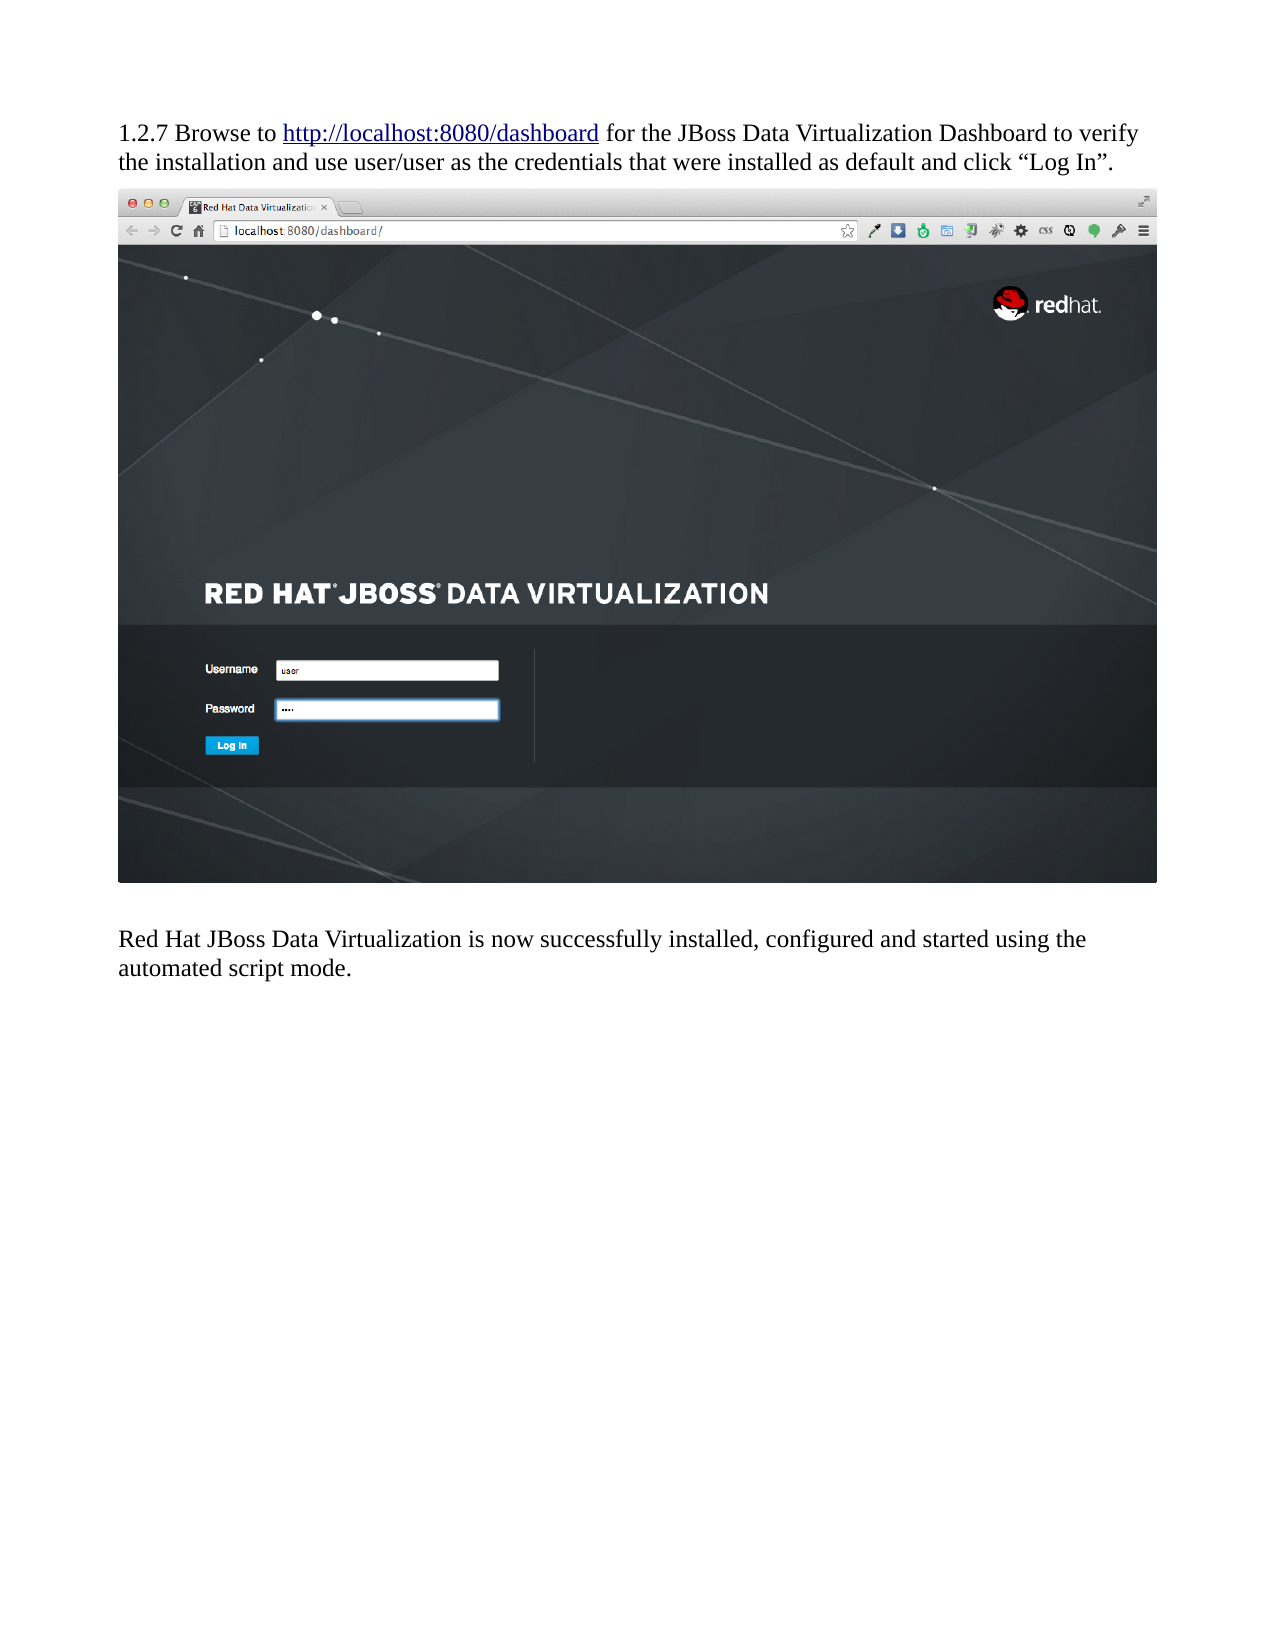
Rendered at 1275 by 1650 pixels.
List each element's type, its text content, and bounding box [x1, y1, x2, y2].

text 1.2.7 Browse to http://localhost:8080/dashboard for the JBoss Data Virtualization Dashboard to verify the installation and use user/user as the credentials that were installed as default and click “Log In”. [118, 118, 1157, 176]
picture [118, 188, 1157, 883]
text Red Hat JBoss Data Virtualization is now successfully installed, configured and started using the automated script mode. [118, 924, 1157, 981]
